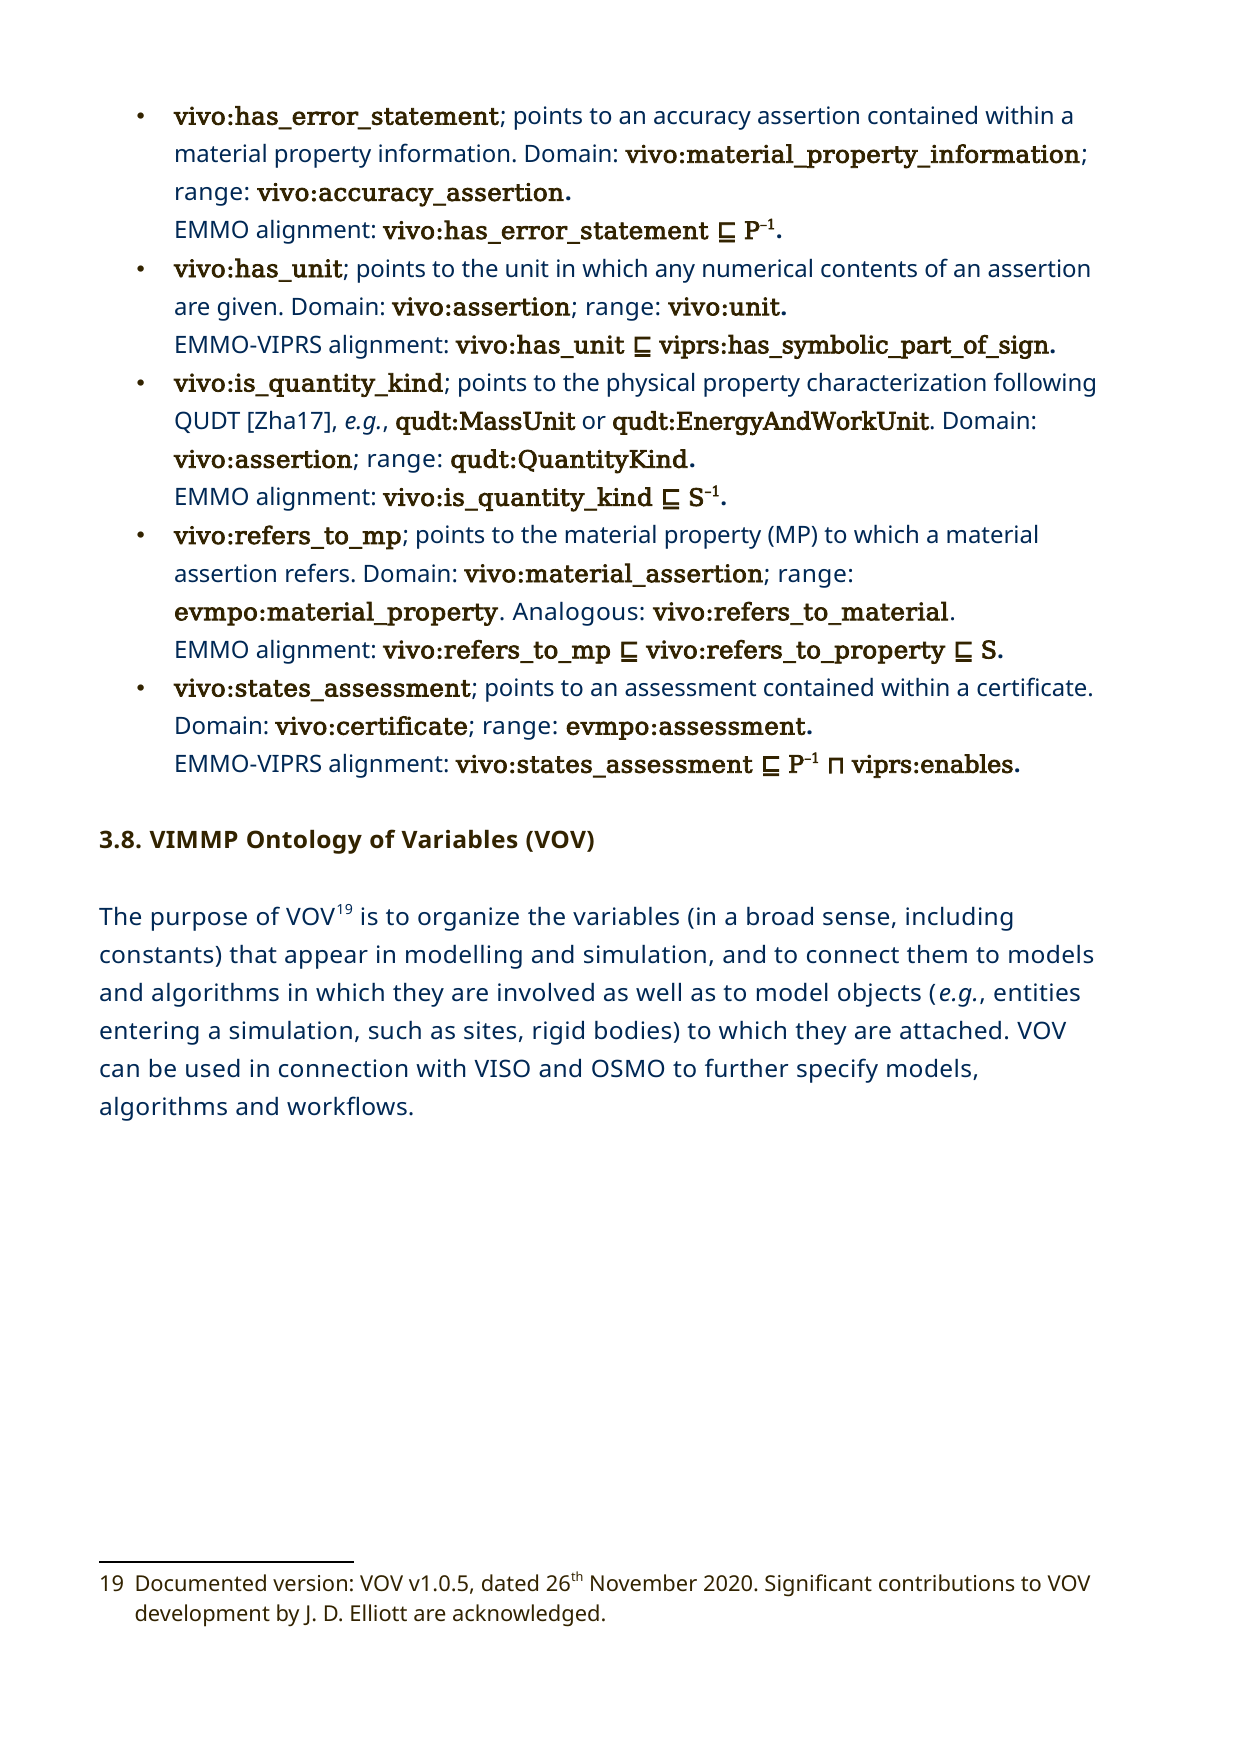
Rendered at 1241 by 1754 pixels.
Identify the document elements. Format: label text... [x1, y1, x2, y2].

list EMMO alignment: vivo:has_error_statement ⊑ P–1. [136, 213, 1114, 246]
list vivo:has_unit; points to the unit in which any numerical contents of an assertion are given. Domain: vivo:assertion; range: vivo:unit. [136, 251, 1114, 322]
list vivo:is_quantity_kind; points to the physical property characterization following QUDT [Zha17], e.g., qudt:MassUnit or qudt:EnergyAndWorkUnit. Domain: vivo:assertion; range: qudt:QuantityKind. [136, 366, 1114, 475]
list EMMO alignment: vivo:refers_to_mp ⊑ vivo:refers_to_property ⊑ S. [136, 633, 1114, 665]
list vivo:states_assessment; points to an assessment contained within a certificate. Domain: vivo:certificate; range: evmpo:assessment. [136, 671, 1114, 742]
list EMMO alignment: vivo:is_quantity_kind ⊑ S–1. [136, 480, 1114, 513]
text The purpose of VOV is to organize the variables (in a broad sense, including constants) that appear in modelling and simulation, and to connect them to models and algorithms in which they are involved as well as to model objects (e.g., entities entering a simulation, such as sites, rigid bodies) to which they are attached. VOV can be used in connection with VISO and OSMO to further specify models, algorithms and workflows. [99, 899, 1114, 1123]
list EMMO-VIPRS alignment: vivo:states_assessment ⊑ P–1 ⊓ viprs:enables. [136, 747, 1114, 780]
list vivo:has_error_statement; points to an accuracy assertion contained within a material property information. Domain: vivo:material_property_information; range: vivo:accuracy_assertion. [136, 99, 1114, 208]
list vivo:refers_to_mp; points to the material property (MP) to which a material assertion refers. Domain: vivo:material_assertion; range: evmpo:material_property. Analogous: vivo:refers_to_material. [136, 518, 1114, 627]
text Documented version: VOV v1.0.5, dated 26th November 2020. Significant contributions to VOV development by J. D. Elliott are acknowledged. [99, 1568, 1114, 1627]
list EMMO-VIPRS alignment: vivo:has_unit ⊑ viprs:has_symbolic_part_of_sign. [136, 328, 1114, 360]
text 3.8. VIMMP Ontology of Variables (VOV) [99, 823, 1114, 856]
